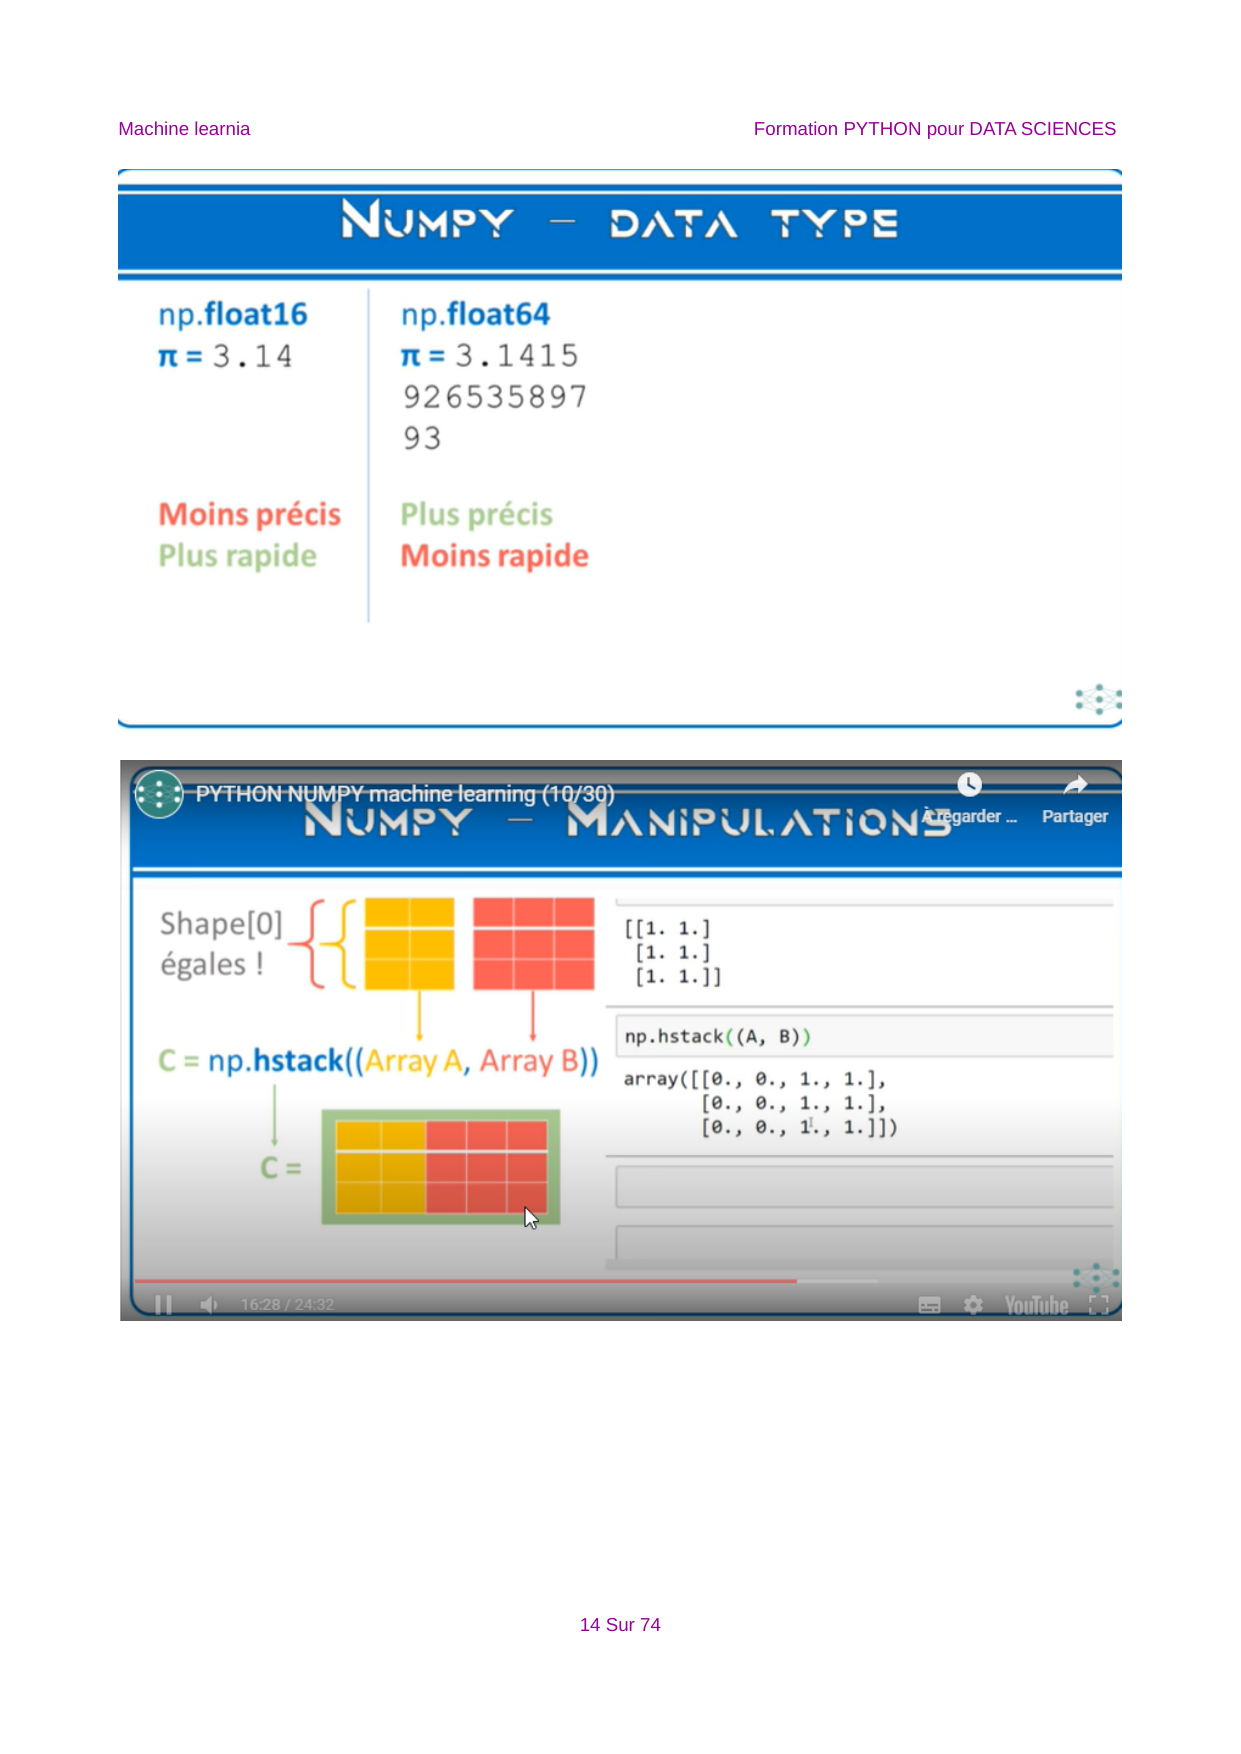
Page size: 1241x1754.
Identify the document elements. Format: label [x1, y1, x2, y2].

picture [118, 760, 1122, 1321]
picture [118, 169, 1122, 732]
